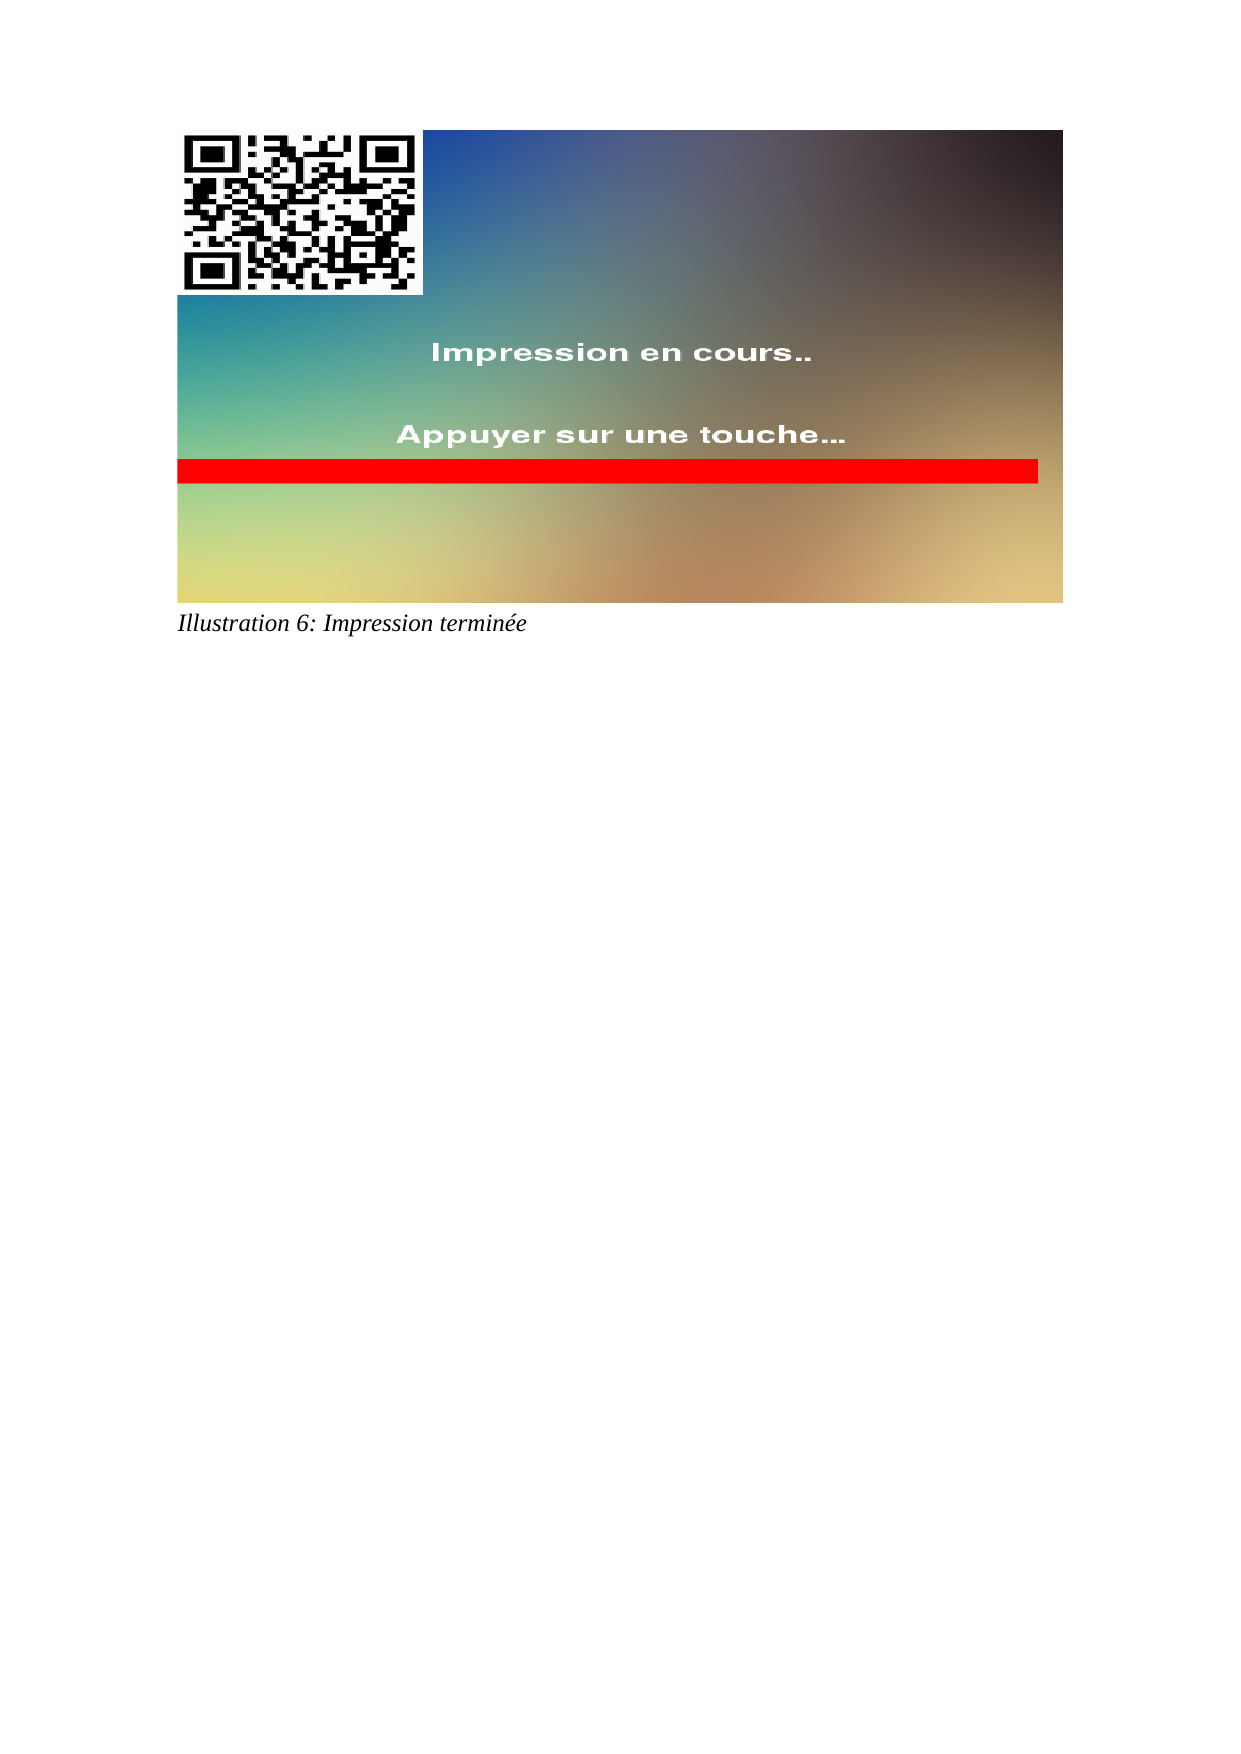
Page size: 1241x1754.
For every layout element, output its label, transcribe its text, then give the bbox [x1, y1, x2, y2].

picture [177, 130, 1063, 603]
text Illustration 6: Impression terminée [177, 603, 1063, 637]
